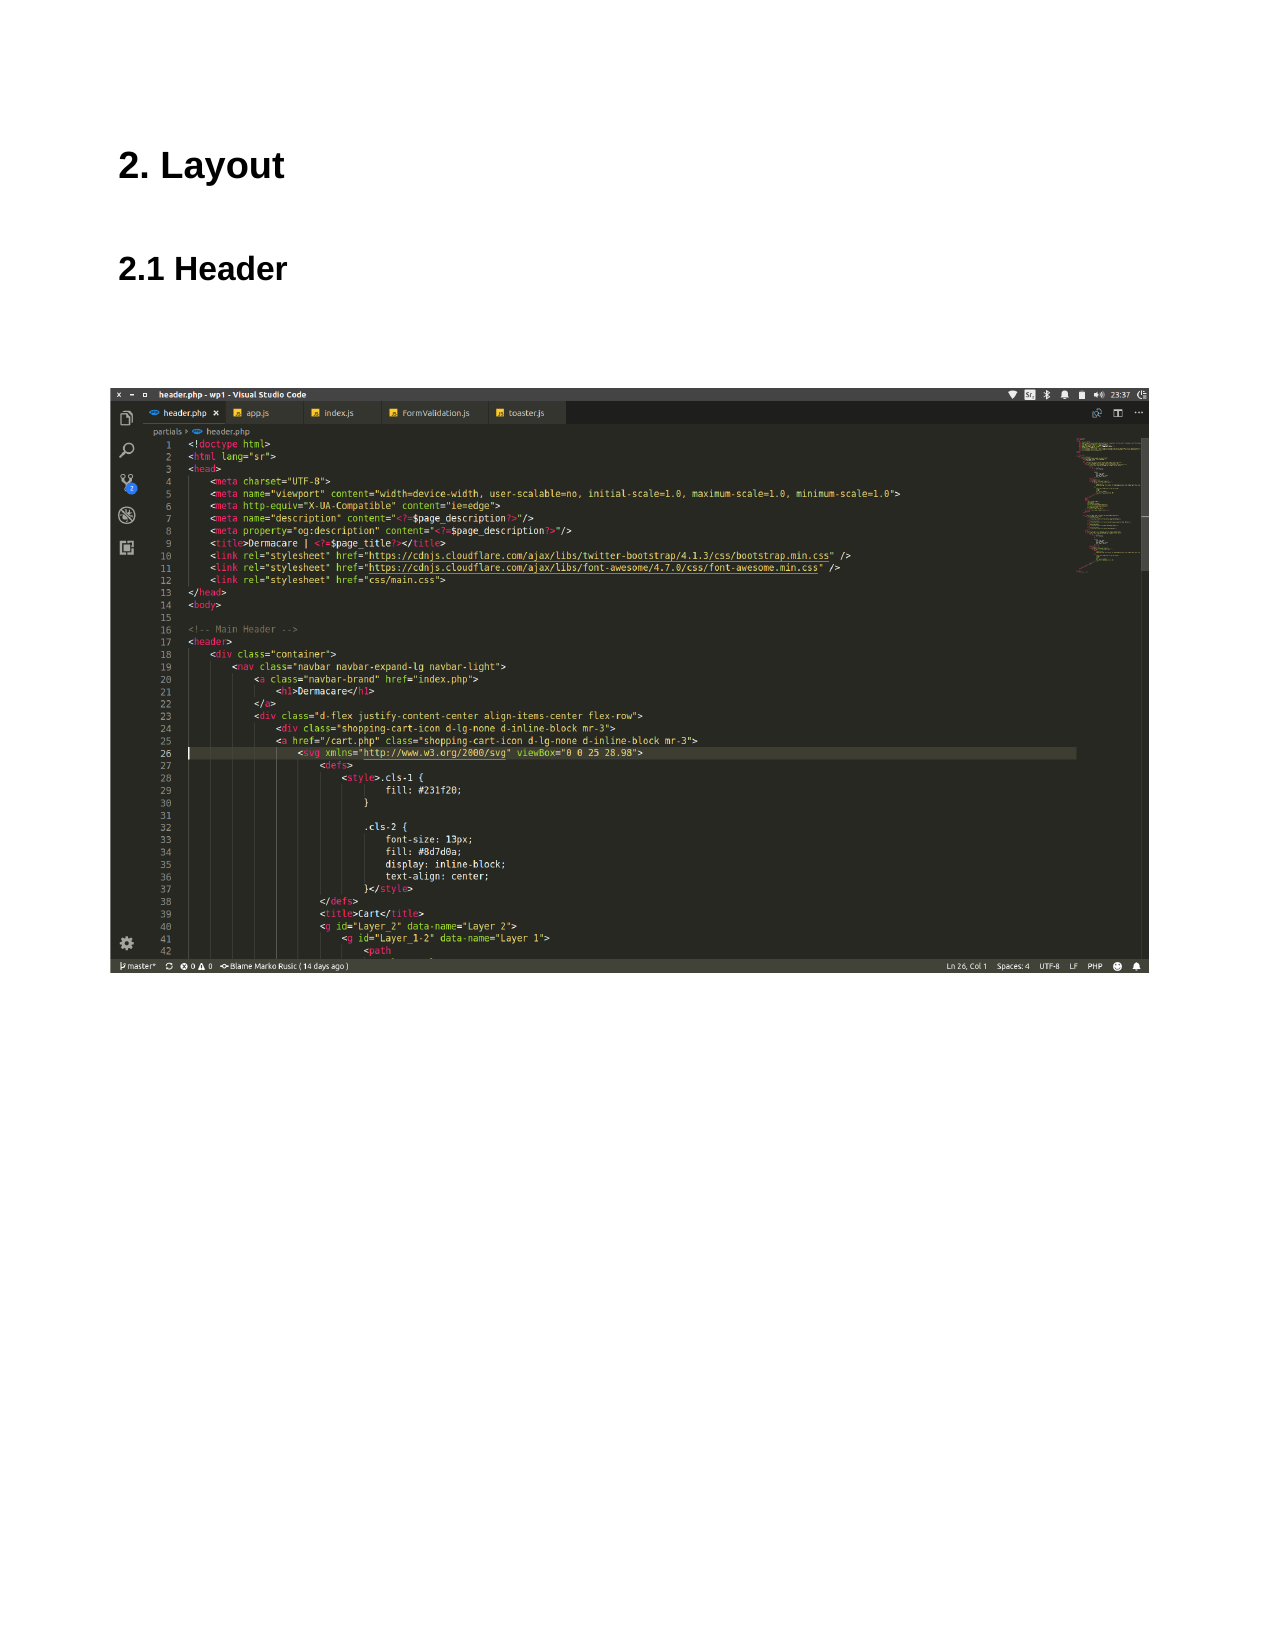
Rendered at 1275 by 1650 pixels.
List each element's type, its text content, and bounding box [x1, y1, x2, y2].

subtitle 2.1 Header [118, 249, 1157, 288]
subtitle 2. Layout [118, 143, 1157, 187]
picture [110, 388, 1149, 973]
